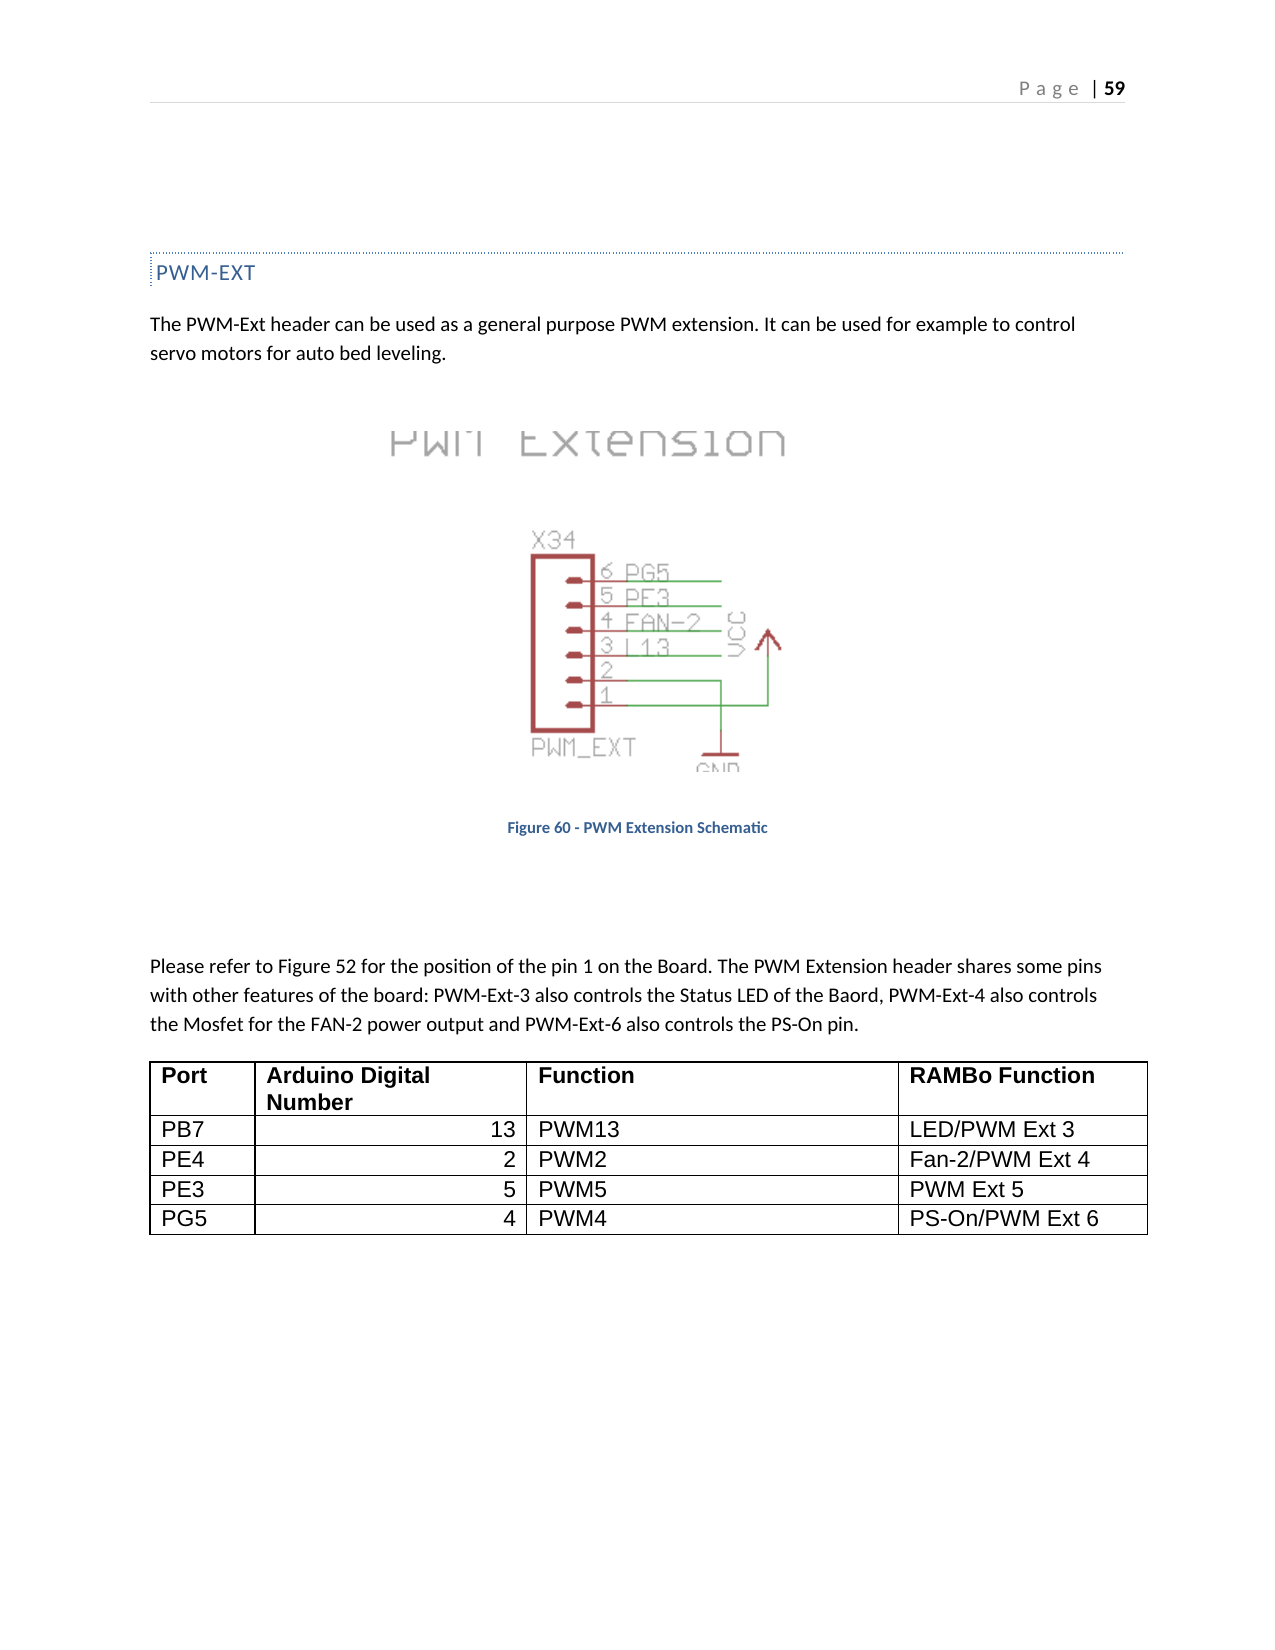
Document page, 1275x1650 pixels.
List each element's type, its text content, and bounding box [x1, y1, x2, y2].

text The PWM-Ext header can be used as a general purpose PWM extension. It can be used for example to control servo motors for auto bed leveling. [150, 311, 1125, 365]
text Figure 60 - PWM Extension Schematic [150, 817, 1125, 838]
table_header RAMBo Function [899, 1063, 1147, 1115]
table_cell PS-On/PWM Ext 6 [899, 1205, 1147, 1234]
table_cell PWM2 [527, 1146, 898, 1174]
table_cell 5 [256, 1176, 526, 1204]
table_cell Fan-2/PWM Ext 4 [899, 1146, 1147, 1174]
table_cell 4 [256, 1205, 526, 1234]
text Please refer to Figure 52 for the position of the pin 1 on the Board. The PWM Extension header shares some pins with other features of the board: PWM-Ext-3 also controls the Status LED of the Baord, PWM-Ext-4 also controls the Mosfet for the FAN-2 power output and PWM-Ext-6 also controls the PS-On pin. [150, 953, 1125, 1037]
table_cell PE4 [151, 1146, 254, 1174]
table_header Arduino Digital Number [256, 1063, 526, 1115]
table_cell PWM13 [527, 1116, 898, 1145]
table_header Function [527, 1063, 898, 1115]
table_cell PWM4 [527, 1205, 898, 1234]
table_cell PWM Ext 5 [899, 1176, 1147, 1204]
table_cell PG5 [151, 1205, 254, 1234]
table_cell PWM5 [527, 1176, 898, 1204]
table_cell 13 [256, 1116, 526, 1145]
subtitle PWM-Ext [150, 252, 1125, 286]
table_cell 2 [256, 1146, 526, 1174]
table_cell PB7 [151, 1116, 254, 1145]
table_header Port [151, 1063, 254, 1115]
table_cell LED/PWM Ext 3 [899, 1116, 1147, 1145]
table_cell PE3 [151, 1176, 254, 1204]
